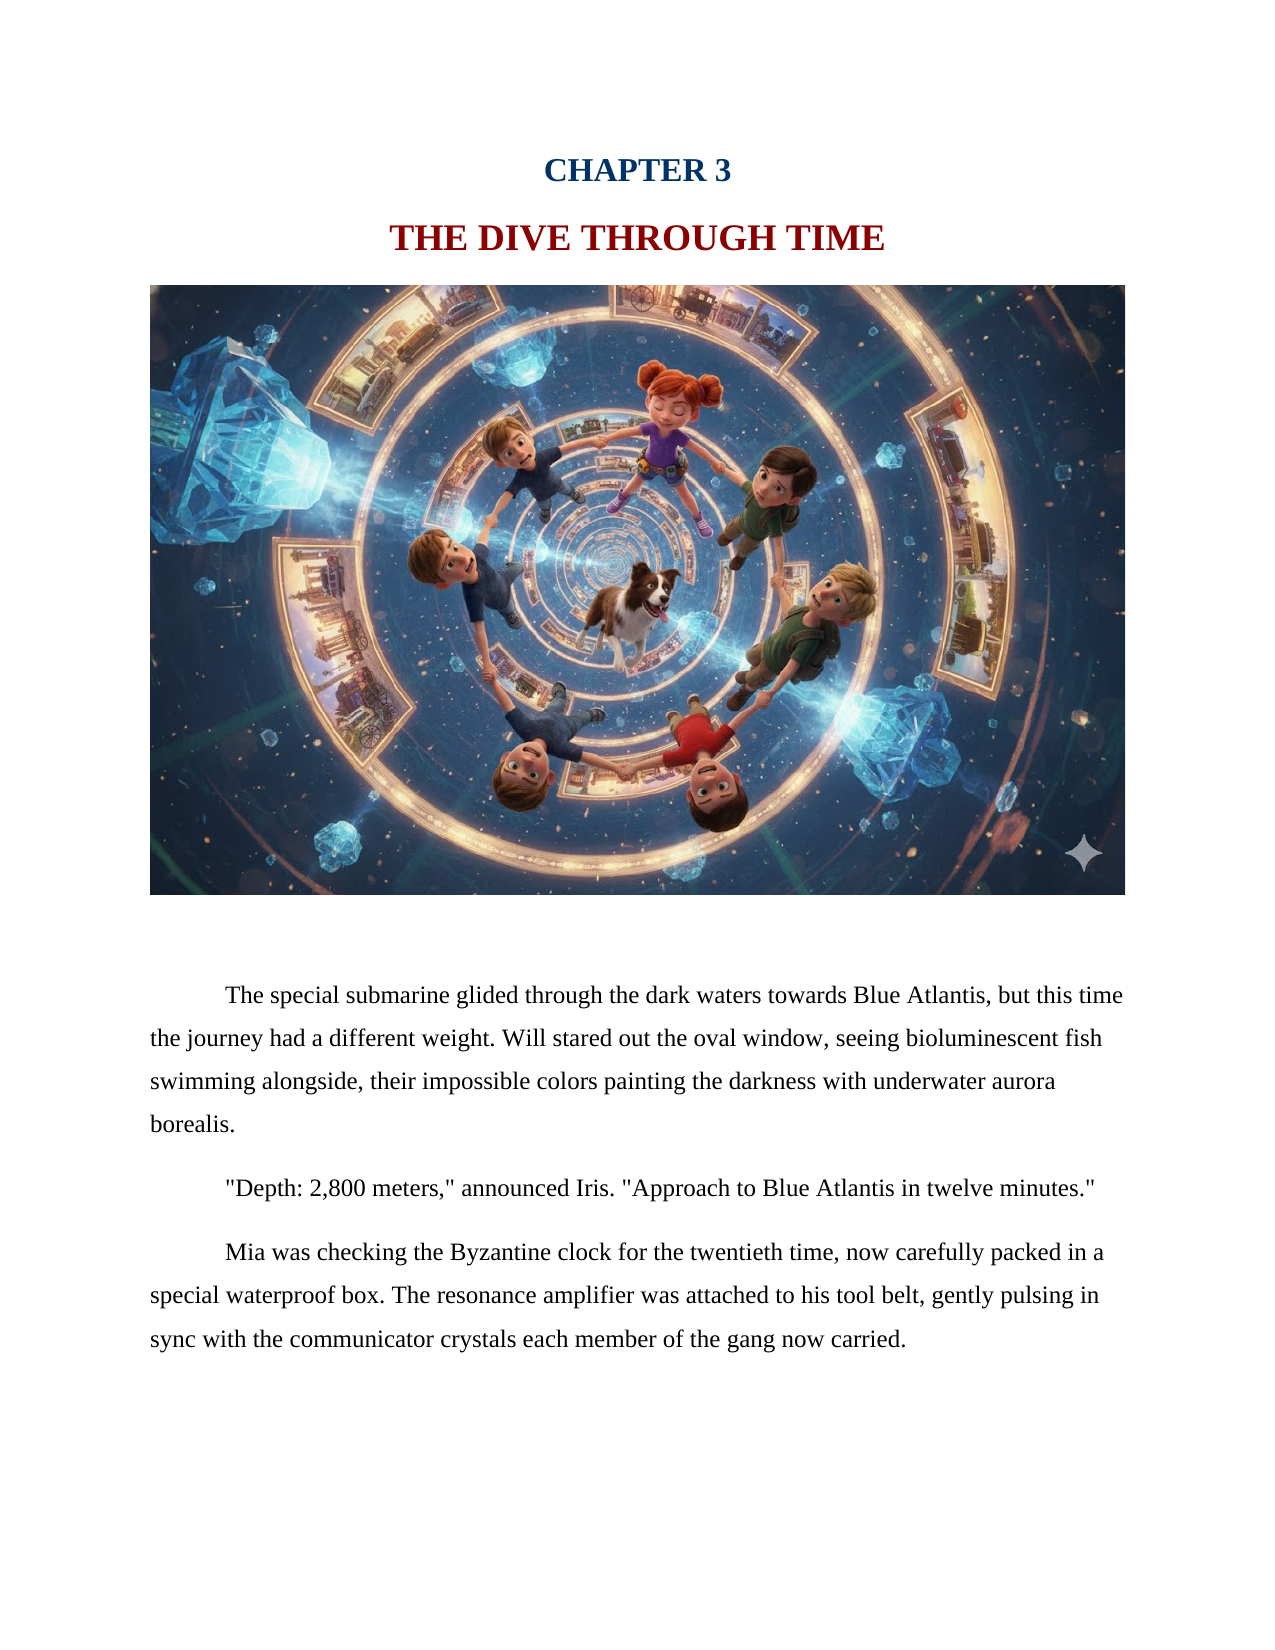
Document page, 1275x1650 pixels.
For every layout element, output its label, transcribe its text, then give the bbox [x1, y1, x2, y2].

text CHAPTER 3 [150, 150, 1125, 188]
text The special submarine glided through the dark waters towards Blue Atlantis, but this time the journey had a different weight. Will stared out the oval window, seeing bioluminescent fish swimming alongside, their impossible colors painting the darkness with underwater aurora borealis. [150, 980, 1125, 1138]
text "Depth: 2,800 meters," announced Iris. "Approach to Blue Atlantis in twelve minutes." [150, 1173, 1125, 1202]
picture [150, 285, 1125, 895]
text Mia was checking the Byzantine clock for the twentieth time, now carefully packed in a special waterproof box. The resonance amplifier was attached to his tool belt, gently pulsing in sync with the communicator crystals each member of the gang now carried. [150, 1237, 1125, 1352]
text THE DIVE THROUGH TIME [150, 215, 1125, 258]
